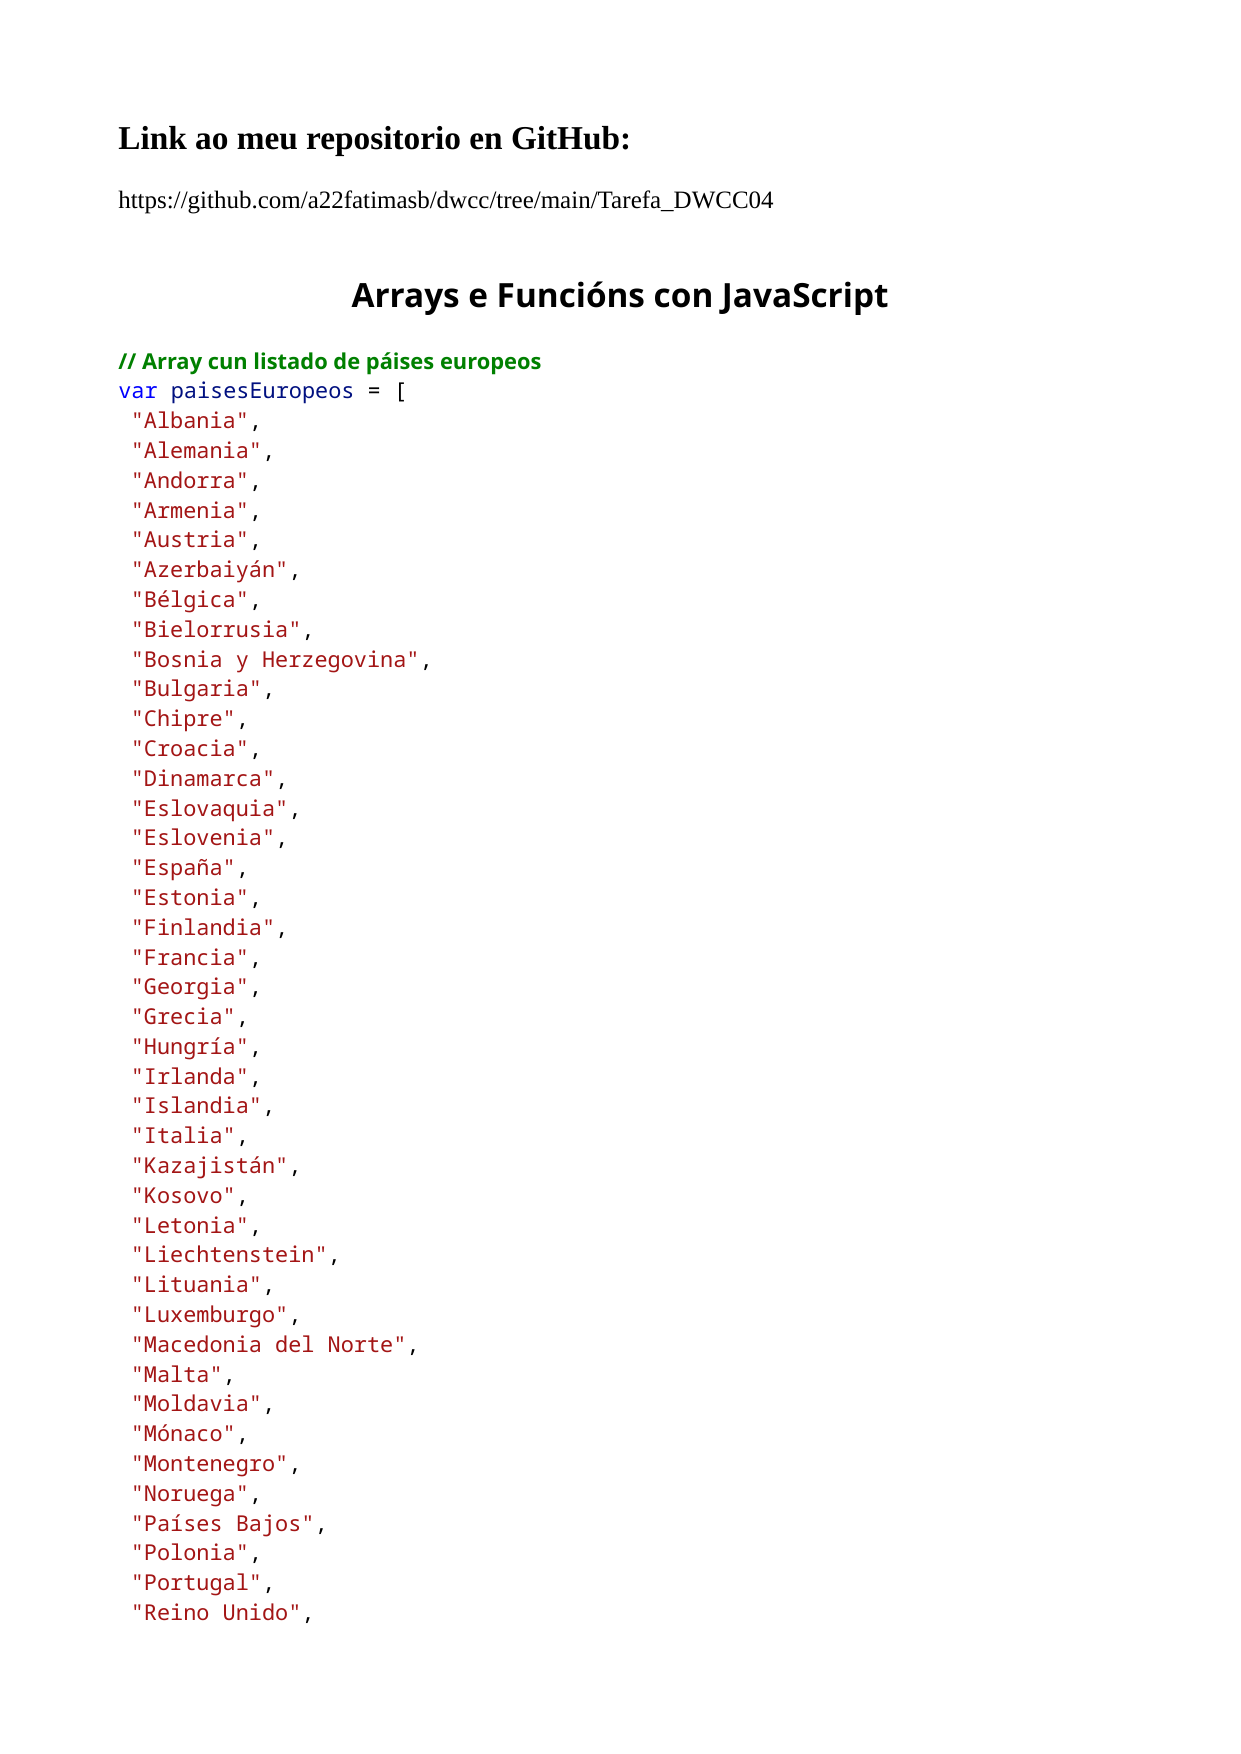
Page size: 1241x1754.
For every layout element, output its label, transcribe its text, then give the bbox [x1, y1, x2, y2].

text "Bosnia y Herzegovina", [118, 643, 1122, 673]
text "Portugal", [118, 1567, 1122, 1597]
text "Malta", [118, 1358, 1122, 1388]
text Link ao meu repositorio en GitHub: [118, 118, 1122, 156]
text "Eslovaquia", [118, 792, 1122, 822]
text "Andorra", [118, 465, 1122, 494]
text "Bulgaria", [118, 673, 1122, 703]
text "Kosovo", [118, 1180, 1122, 1209]
text "Finlandia", [118, 912, 1122, 941]
text "Croacia", [118, 733, 1122, 763]
text "Letonia", [118, 1209, 1122, 1239]
text "Azerbaiyán", [118, 554, 1122, 584]
text "Mónaco", [118, 1418, 1122, 1448]
text var paisesEuropeos = [ [118, 375, 1122, 405]
text "Dinamarca", [118, 763, 1122, 792]
text "Armenia", [118, 494, 1122, 524]
text Arrays e Funcións con JavaScript [118, 271, 1122, 317]
text "Polonia", [118, 1537, 1122, 1567]
text "Italia", [118, 1120, 1122, 1150]
text "Austria", [118, 524, 1122, 554]
text "Alemania", [118, 435, 1122, 465]
text "Grecia", [118, 1001, 1122, 1031]
text "Lituania", [118, 1269, 1122, 1299]
text "Moldavia", [118, 1388, 1122, 1418]
text "Albania", [118, 405, 1122, 435]
text "Francia", [118, 941, 1122, 971]
text "Kazajistán", [118, 1150, 1122, 1180]
text "Montenegro", [118, 1448, 1122, 1478]
text "Reino Unido", [118, 1597, 1122, 1627]
text "Hungría", [118, 1031, 1122, 1061]
text "Chipre", [118, 703, 1122, 733]
text "España", [118, 852, 1122, 882]
text "Bielorrusia", [118, 614, 1122, 643]
text "Irlanda", [118, 1061, 1122, 1090]
text https://github.com/a22fatimasb/dwcc/tree/main/Tarefa_DWCC04 [118, 185, 1122, 214]
text "Liechtenstein", [118, 1239, 1122, 1269]
text "Georgia", [118, 971, 1122, 1001]
text // Array cun listado de páises europeos [118, 346, 1122, 375]
text "Macedonia del Norte", [118, 1329, 1122, 1358]
text "Eslovenia", [118, 822, 1122, 852]
text "Luxemburgo", [118, 1299, 1122, 1329]
text "Islandia", [118, 1090, 1122, 1120]
text "Países Bajos", [118, 1507, 1122, 1537]
text "Estonia", [118, 882, 1122, 912]
text "Bélgica", [118, 584, 1122, 614]
text "Noruega", [118, 1478, 1122, 1507]
